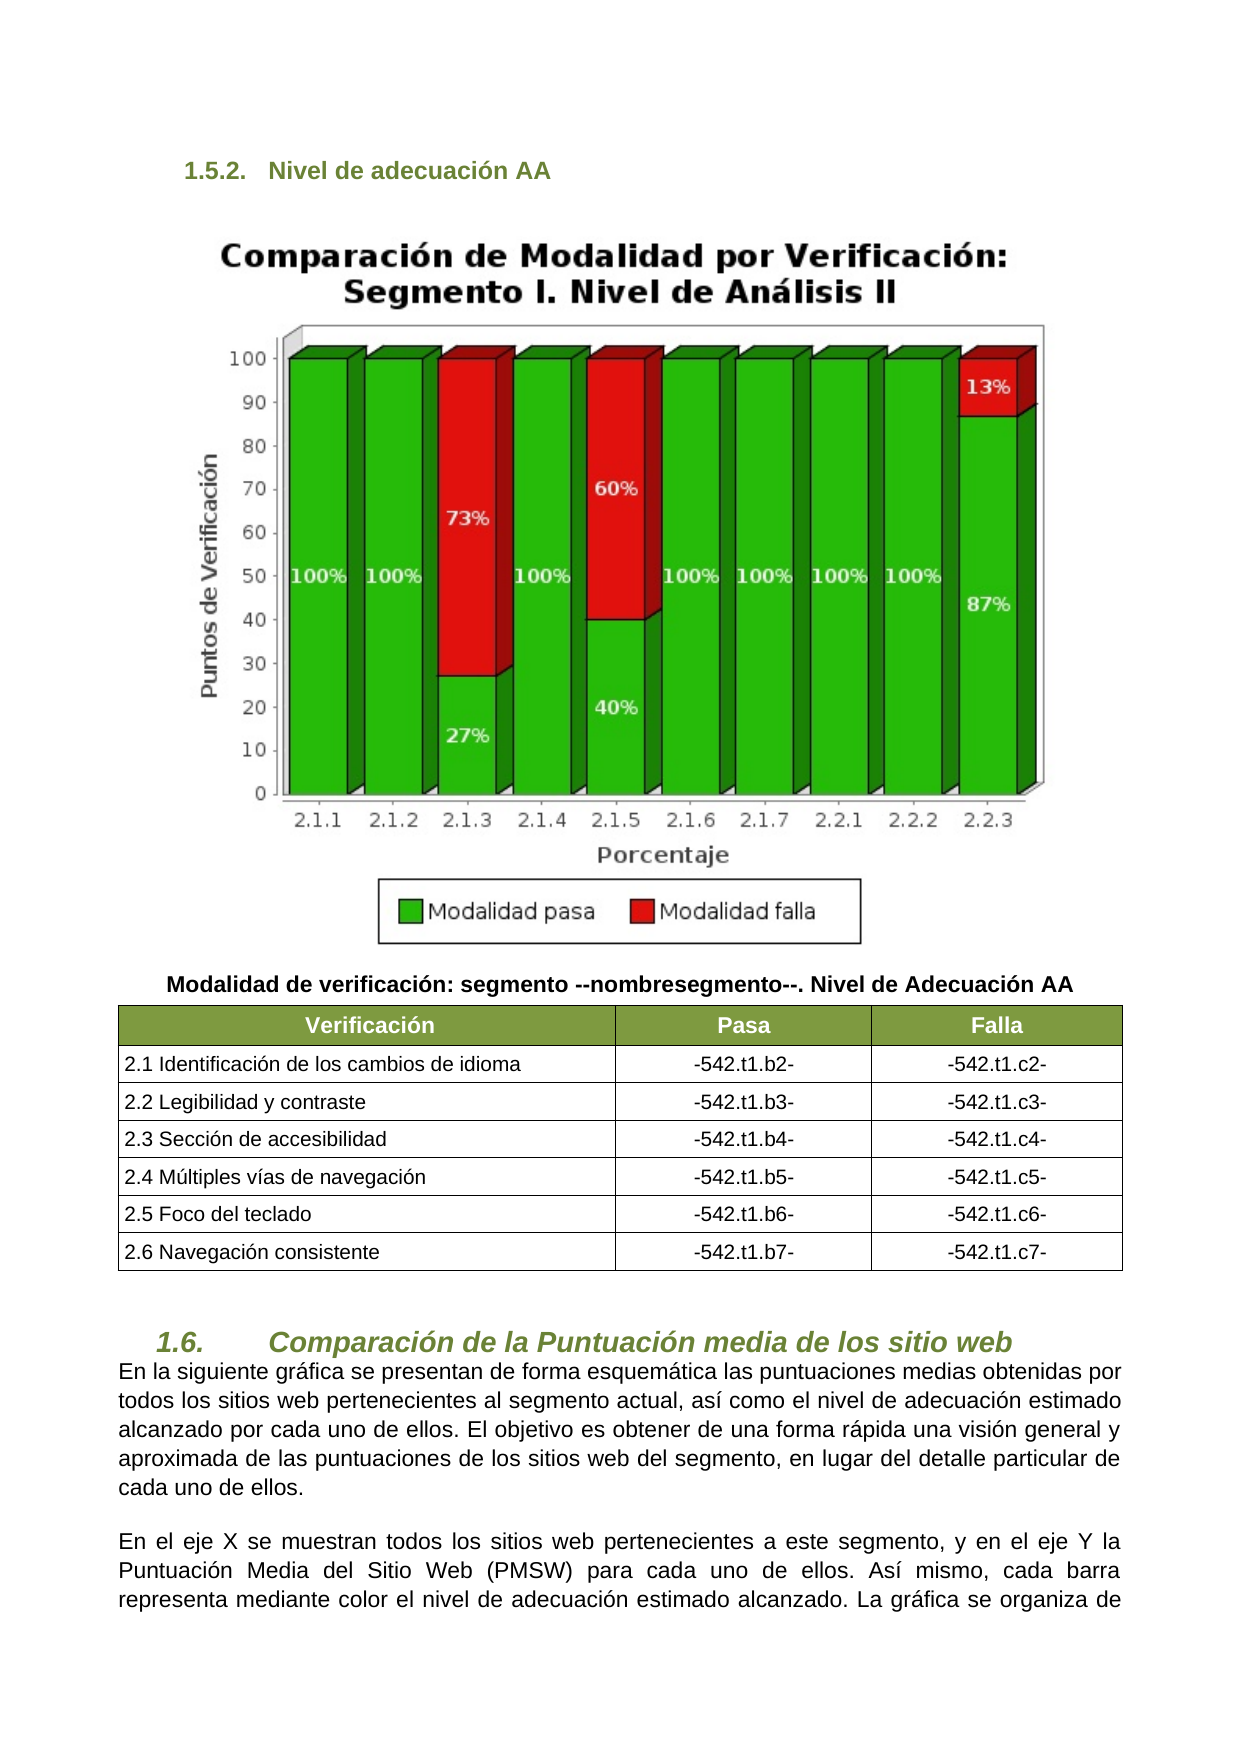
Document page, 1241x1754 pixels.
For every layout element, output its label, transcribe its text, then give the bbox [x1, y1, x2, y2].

table_cell -542.t1.c6- [872, 1196, 1122, 1232]
table_cell -542.t1.b2- [616, 1046, 871, 1082]
table_cell 2.4 Múltiples vías de navegación [119, 1158, 615, 1195]
table_cell -542.t1.c2- [872, 1046, 1122, 1082]
table_cell -542.t1.b4- [616, 1121, 871, 1157]
picture [178, 236, 1062, 946]
subtitle Comparación de la Puntuación media de los sitio web [148, 1325, 1122, 1358]
table_header Pasa [616, 1006, 871, 1045]
table_header Verificación [119, 1006, 615, 1045]
table_cell -542.t1.b5- [616, 1158, 871, 1195]
table_cell 2.2 Legibilidad y contraste [119, 1083, 615, 1120]
table_cell 2.5 Foco del teclado [119, 1196, 615, 1232]
table_cell 2.6 Navegación consistente [119, 1233, 615, 1270]
table_cell -542.t1.c4- [872, 1121, 1122, 1157]
table_header Falla [872, 1006, 1122, 1045]
table_cell 2.3 Sección de accesibilidad [119, 1121, 615, 1157]
text En el eje X se muestran todos los sitios web pertenecientes a este segmento, y en el eje Y la Puntuación Media del Sitio Web (PMSW) para cada uno de ellos. Así mismo, cada barra representa mediante color el nivel de adecuación estimado alcanzado. La gráfica se organiza de [118, 1528, 1122, 1612]
table_cell -542.t1.c3- [872, 1083, 1122, 1120]
table_cell -542.t1.c5- [872, 1158, 1122, 1195]
text En la siguiente gráfica se presentan de forma esquemática las puntuaciones medias obtenidas por todos los sitios web pertenecientes al segmento actual, así como el nivel de adecuación estimado alcanzado por cada uno de ellos. El objetivo es obtener de una forma rápida una visión general y aproximada de las puntuaciones de los sitios web del segmento, en lugar del detalle particular de cada uno de ellos. [118, 1358, 1122, 1500]
table_cell -542.t1.b3- [616, 1083, 871, 1120]
table_cell -542.t1.b7- [616, 1233, 871, 1270]
table_cell 2.1 Identificación de los cambios de idioma [119, 1046, 615, 1082]
table_cell -542.t1.c7- [872, 1233, 1122, 1270]
text Modalidad de verificación: segmento --nombresegmento--. Nivel de Adecuación AA [118, 971, 1122, 997]
subtitle Nivel de adecuación AA [177, 156, 1122, 184]
table_cell -542.t1.b6- [616, 1196, 871, 1232]
